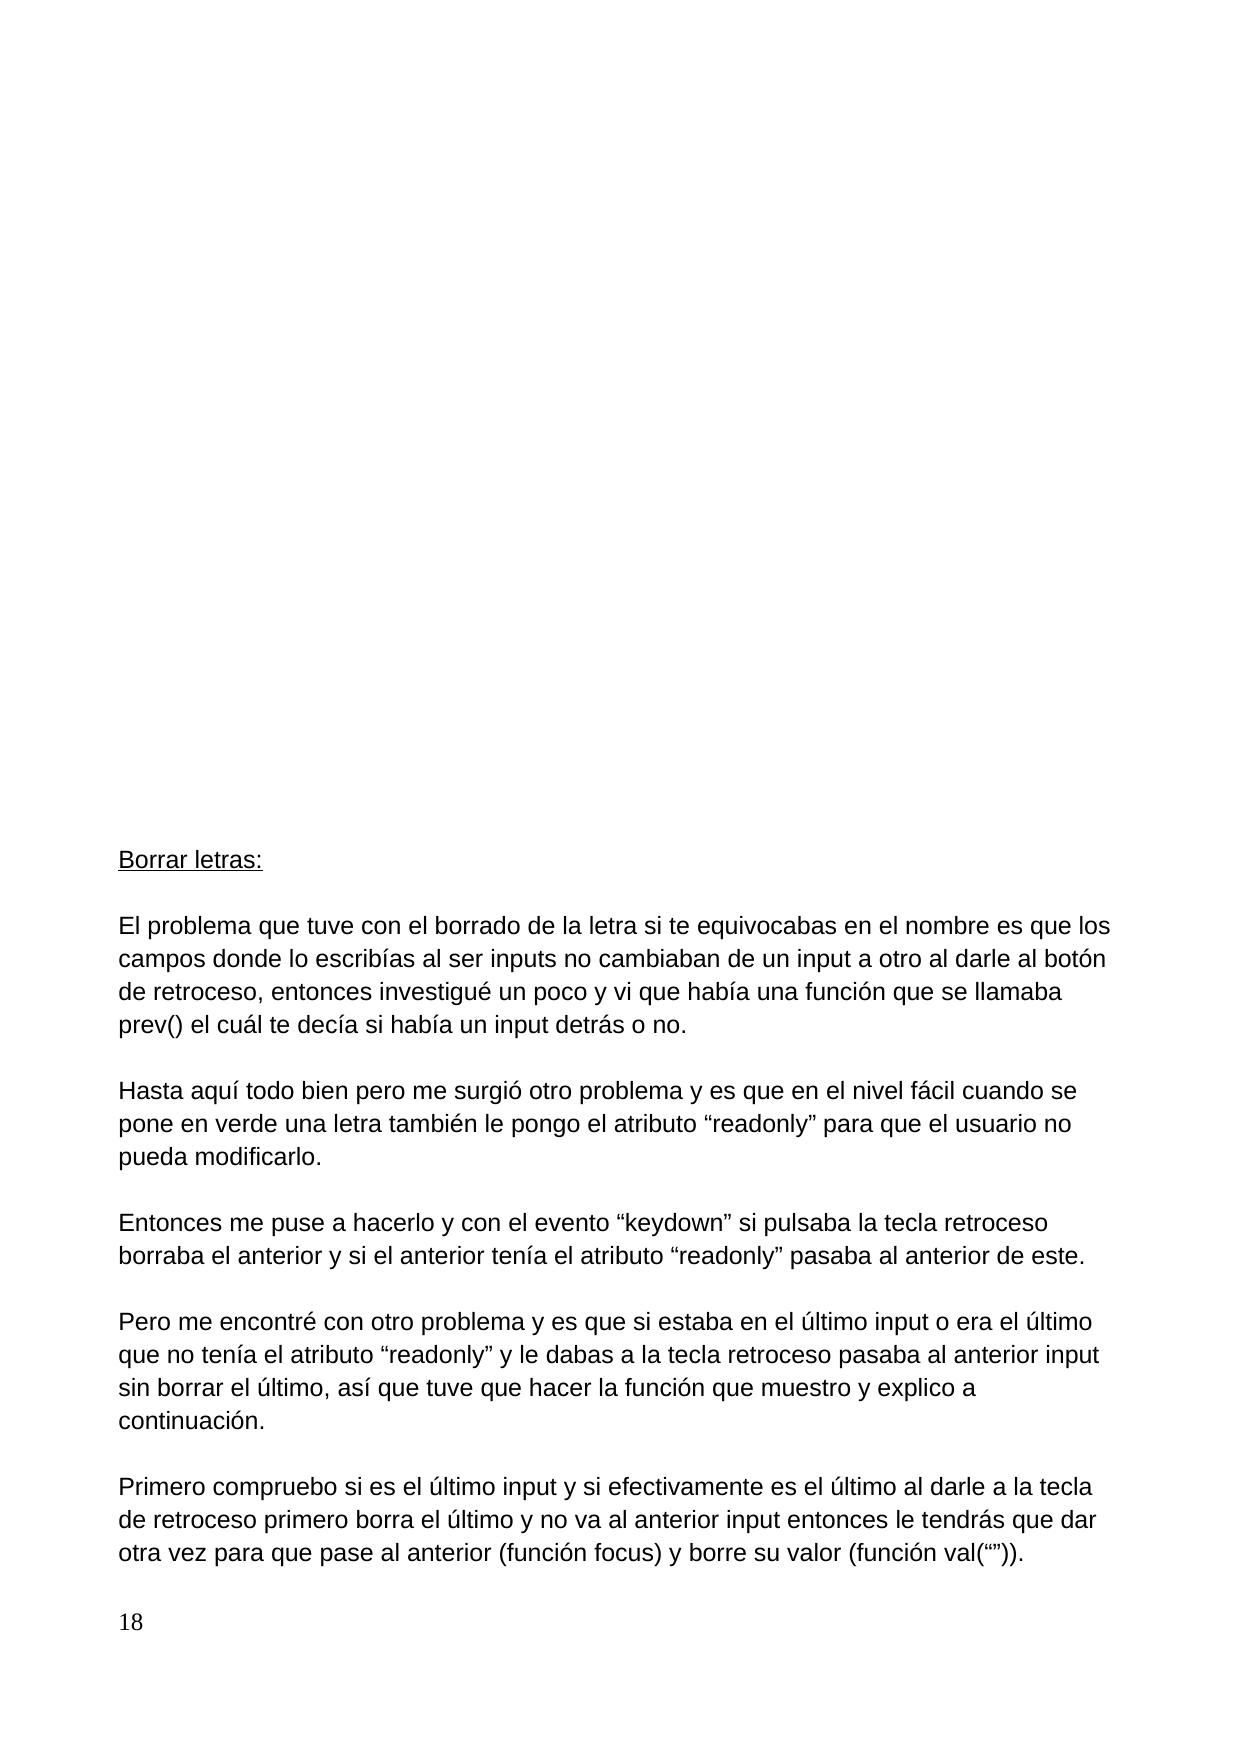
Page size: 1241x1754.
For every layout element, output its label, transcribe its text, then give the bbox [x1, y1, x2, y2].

text El problema que tuve con el borrado de la letra si te equivocabas en el nombre es que los campos donde lo escribías al ser inputs no cambiaban de un input a otro al darle al botón de retroceso, entonces investigué un poco y vi que había una función que se llamaba prev() el cuál te decía si había un input detrás o no. [118, 911, 1122, 1038]
text Entonces me puse a hacerlo y con el evento “keydown” si pulsaba la tecla retroceso borraba el anterior y si el anterior tenía el atributo “readonly” pasaba al anterior de este. [118, 1208, 1122, 1269]
text Primero compruebo si es el último input y si efectivamente es el último al darle a la tecla de retroceso primero borra el último y no va al anterior input entonces le tendrás que dar otra vez para que pase al anterior (función focus) y borre su valor (función val(“”)). [118, 1472, 1122, 1567]
text Hasta aquí todo bien pero me surgió otro problema y es que en el nivel fácil cuando se pone en verde una letra también le pongo el atributo “readonly” para que el usuario no pueda modificarlo. [118, 1076, 1122, 1171]
text Pero me encontré con otro problema y es que si estaba en el último input o era el último que no tenía el atributo “readonly” y le dabas a la tecla retroceso pasaba al anterior input sin borrar el último, así que tuve que hacer la función que muestro y explico a continuación. [118, 1307, 1122, 1435]
text Borrar letras: [118, 844, 1122, 873]
